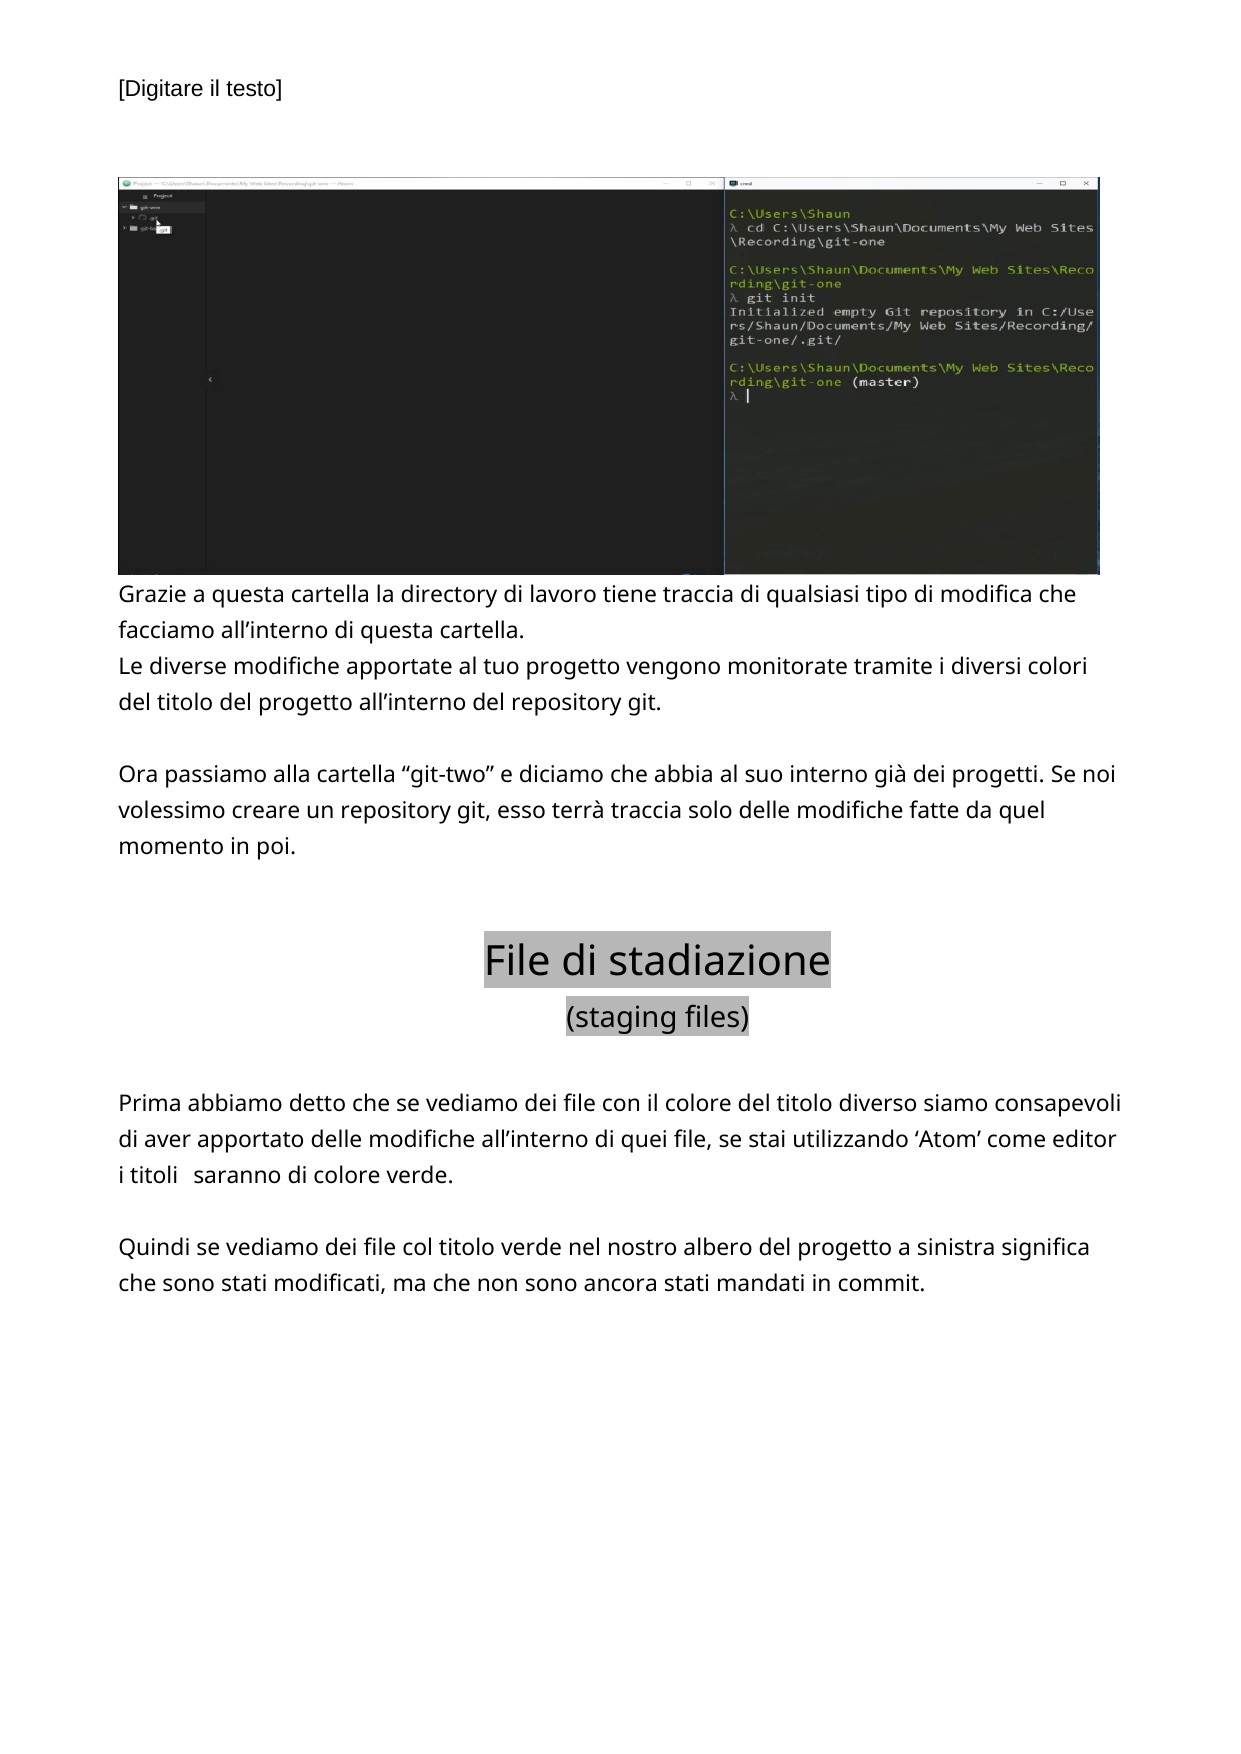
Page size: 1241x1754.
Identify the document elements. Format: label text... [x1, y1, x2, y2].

text Ora passiamo alla cartella “git-two” e diciamo che abbia al suo interno già dei progetti. Se noi volessimo creare un repository git, esso terrà traccia solo delle modifiche fatte da quel momento in poi. [118, 758, 1124, 861]
text File di stadiazione [118, 931, 1124, 988]
text (staging files) [118, 996, 1124, 1036]
text Quindi se vediamo dei file col titolo verde nel nostro albero del progetto a sinistra significa che sono stati modificati, ma che non sono ancora stati mandati in commit. [118, 1231, 1124, 1298]
picture [118, 177, 1100, 575]
text Prima abbiamo detto che se vediamo dei file con il colore del titolo diverso siamo consapevoli di aver apportato delle modifiche all’interno di quei file, se stai utilizzando ‘Atom’ come editor i titoli saranno di colore verde. [118, 1087, 1124, 1190]
text Grazie a questa cartella la directory di lavoro tiene traccia di qualsiasi tipo di modifica che facciamo all’interno di questa cartella. [118, 578, 1124, 645]
text Le diverse modifiche apportate al tuo progetto vengono monitorate tramite i diversi colori del titolo del progetto all’interno del repository git. [118, 650, 1124, 717]
